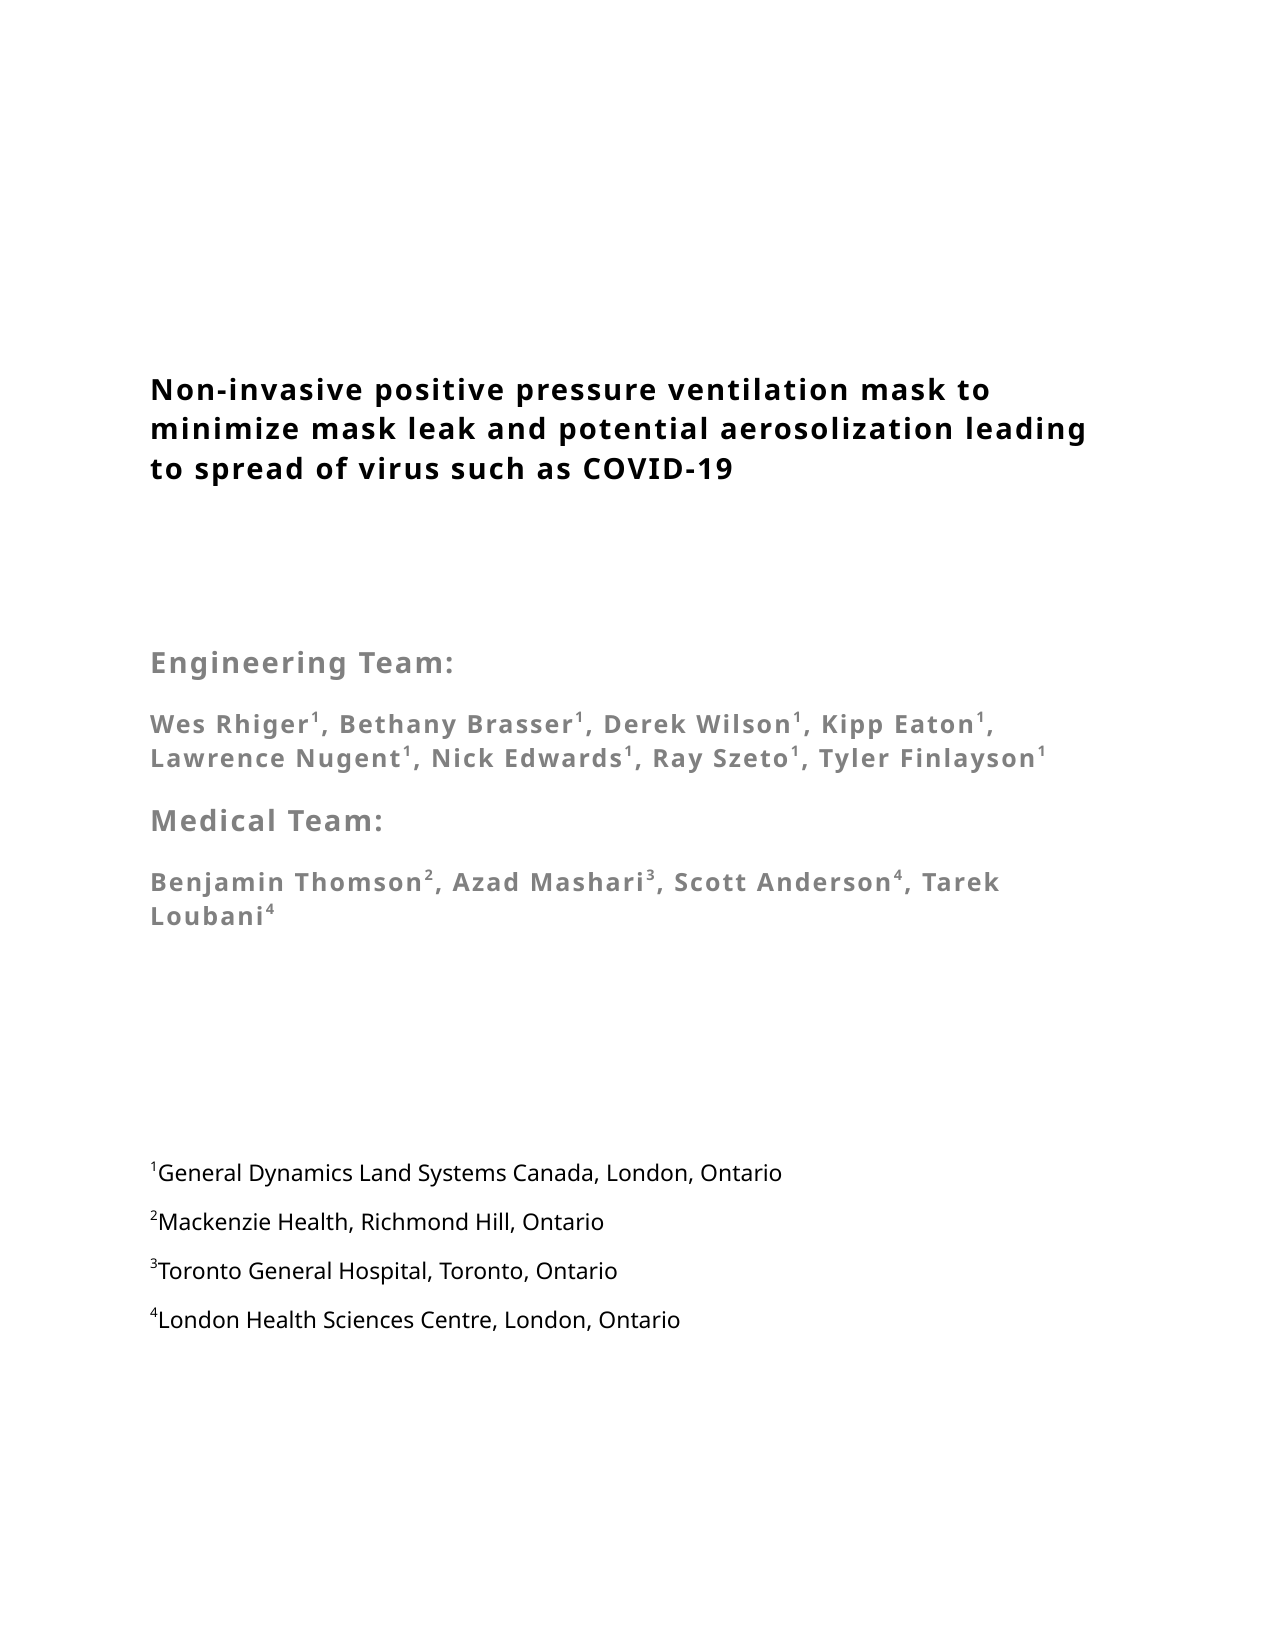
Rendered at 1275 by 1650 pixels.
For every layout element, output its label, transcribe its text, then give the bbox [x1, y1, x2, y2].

text 2Mackenzie Health, Richmond Hill, Ontario [150, 1206, 1125, 1237]
title Medical Team: [150, 800, 1125, 840]
title Non-invasive positive pressure ventilation mask to minimize mask leak and potential aerosolization leading to spread of virus such as COVID-19 [150, 369, 1125, 488]
title Wes Rhiger1, Bethany Brasser1, Derek Wilson1, Kipp Eaton1, Lawrence Nugent1, Nick Edwards1, Ray Szeto1, Tyler Finlayson1 [150, 707, 1125, 775]
text 1General Dynamics Land Systems Canada, London, Ontario [150, 1157, 1125, 1188]
title Benjamin Thomson2, Azad Mashari3, Scott Anderson4, Tarek Loubani4 [150, 865, 1125, 933]
title Engineering Team: [150, 642, 1125, 682]
text 3Toronto General Hospital, Toronto, Ontario [150, 1255, 1125, 1286]
text 4London Health Sciences Centre, London, Ontario [150, 1304, 1125, 1335]
